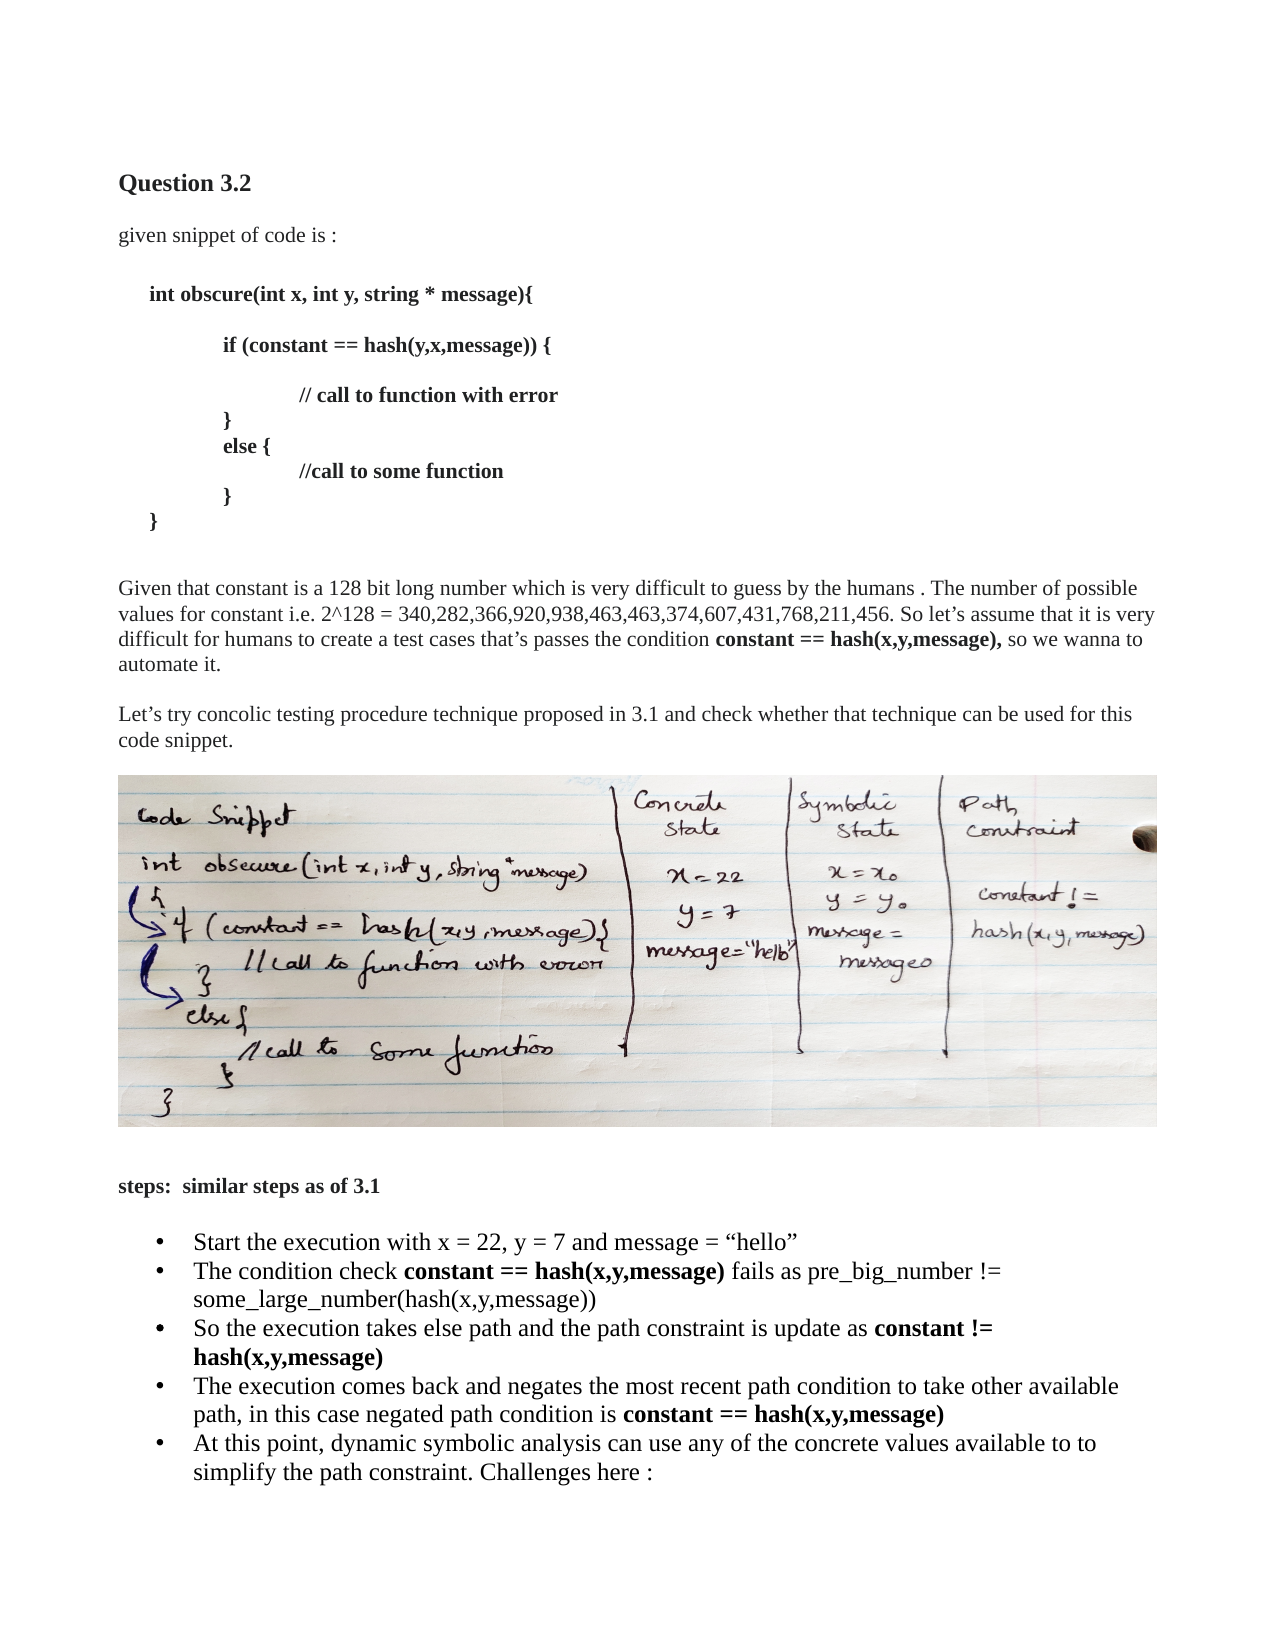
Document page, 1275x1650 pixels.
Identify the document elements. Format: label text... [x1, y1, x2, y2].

text given snippet of code is : [118, 222, 1157, 248]
list The condition check constant == hash(x,y,message) fails as pre_big_number != some_large_number(hash(x,y,message)) [156, 1256, 1157, 1313]
list At this point, dynamic symbolic analysis can use any of the concrete values available to to simplify the path constraint. Challenges here : [156, 1428, 1157, 1514]
list So the execution takes else path and the path constraint is update as constant != hash(x,y,message) [156, 1313, 1157, 1371]
text Question 3.2 [118, 118, 1157, 222]
text Given that constant is a 128 bit long number which is very difficult to guess by the humans . The number of possible values for constant i.e. 2^128 = 340,282,366,920,938,463,463,374,607,431,768,211,456. So let’s assume that it is very difficult for humans to create a test cases that’s passes the condition constant == hash(x,y,message), so we wanna to automate it. Let’s try concolic testing procedure technique proposed in 3.1 and check whether that technique can be used for this code snippet. [118, 575, 1157, 752]
text [118, 752, 1157, 775]
text steps: similar steps as of 3.1 [118, 1127, 1157, 1227]
list The execution comes back and negates the most recent path condition to take other available path, in this case negated path condition is constant == hash(x,y,message) [156, 1371, 1157, 1428]
picture [118, 775, 1157, 1127]
list Start the execution with x = 22, y = 7 and message = “hello” [156, 1227, 1157, 1256]
